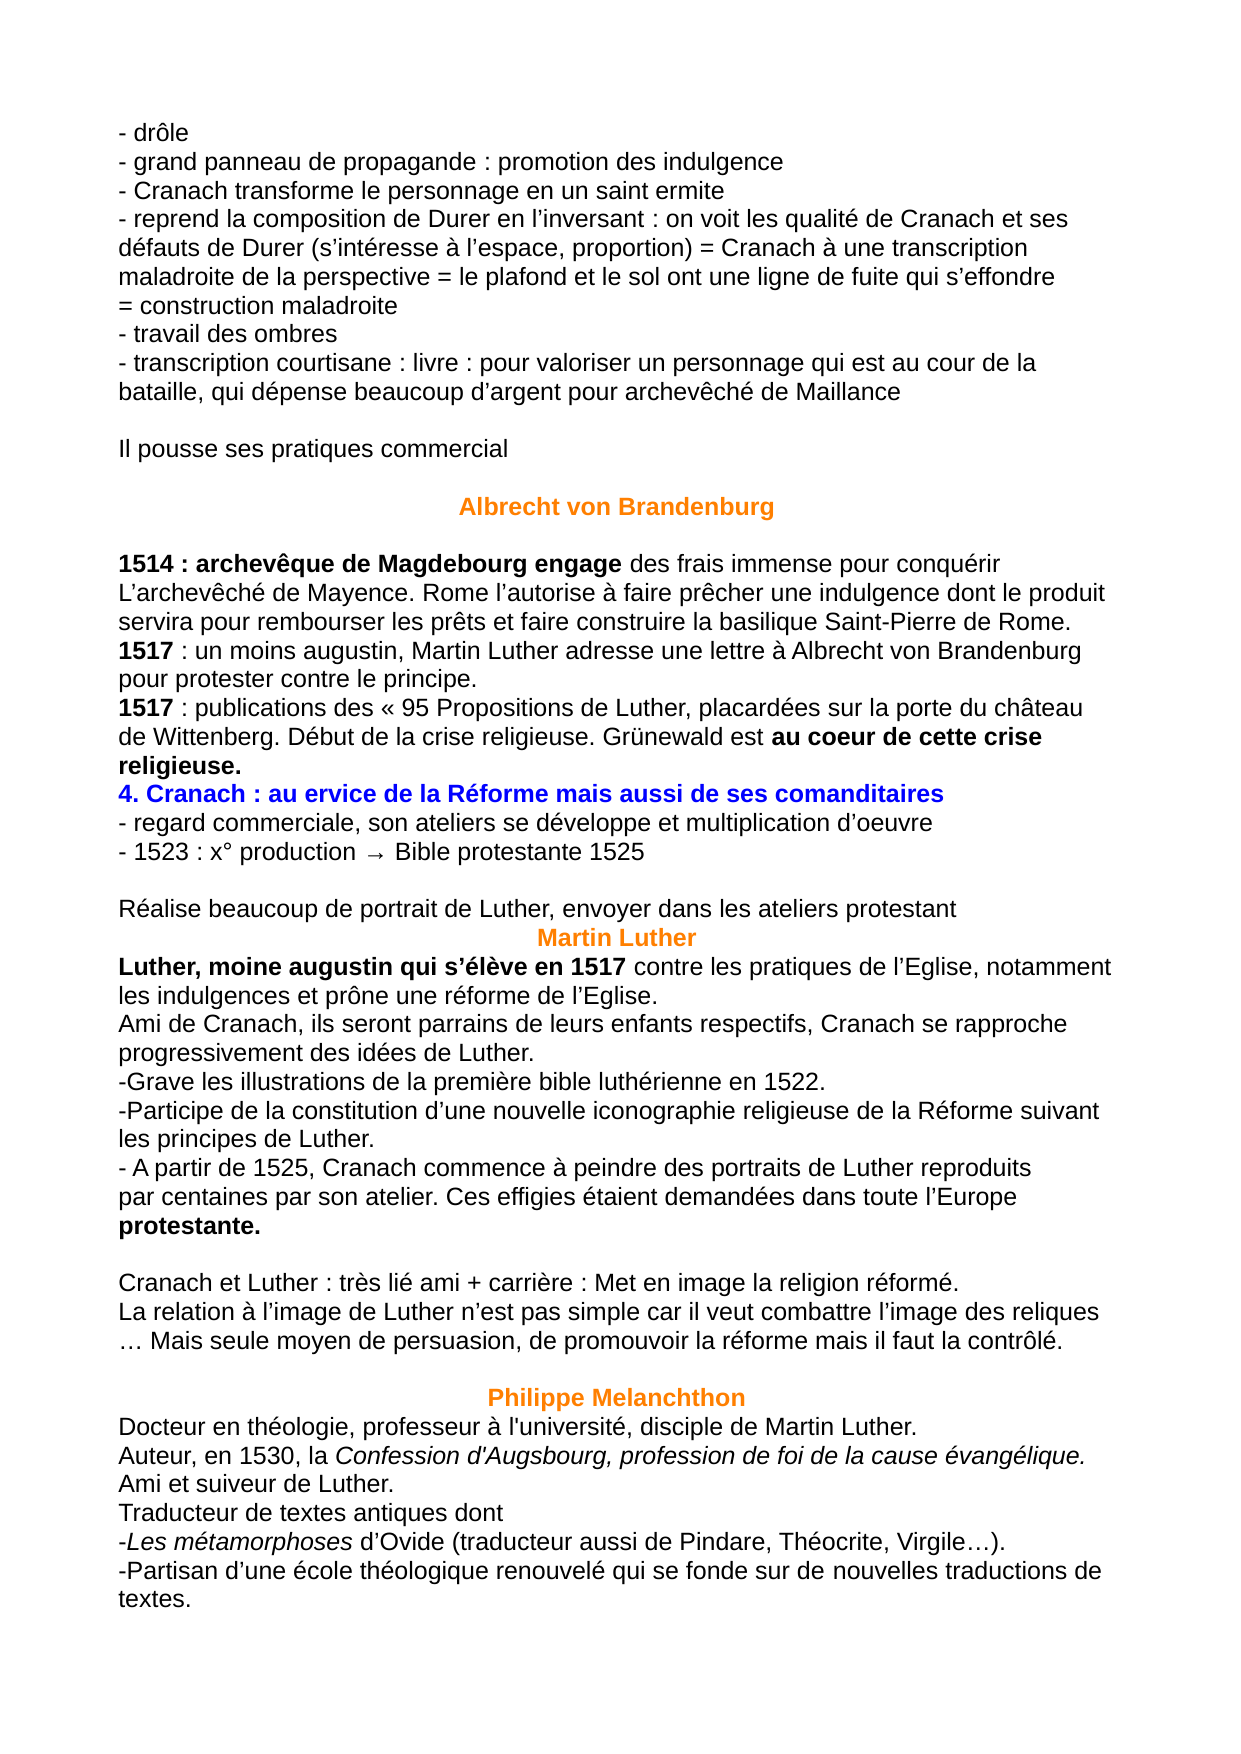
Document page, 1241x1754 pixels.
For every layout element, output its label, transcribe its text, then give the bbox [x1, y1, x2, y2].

text - Cranach transforme le personnage en un saint ermite [118, 176, 1122, 204]
text 1517 : un moins augustin, Martin Luther adresse une lettre à Albrecht von Brandenburg pour protester contre le principe. [118, 636, 1122, 693]
text = construction maladroite [118, 291, 1122, 319]
text Réalise beaucoup de portrait de Luther, envoyer dans les ateliers protestant [118, 894, 1122, 923]
text 1514 : archevêque de Magdebourg engage des frais immense pour conquérir [118, 549, 1122, 578]
text -Partisan d’une école théologique renouvelé qui se fonde sur de nouvelles traductions de textes. [118, 1556, 1122, 1613]
text Albrecht von Brandenburg [118, 492, 1122, 521]
text Luther, moine augustin qui s’élève en 1517 contre les pratiques de l’Eglise, notamment [118, 952, 1122, 981]
text par centaines par son atelier. Ces effigies étaient demandées dans toute l’Europe protestante. [118, 1182, 1122, 1239]
text Docteur en théologie, professeur à l'université, disciple de Martin Luther. [118, 1412, 1122, 1441]
text de Wittenberg. Début de la crise religieuse. Grünewald est au coeur de cette crise religieuse. [118, 722, 1122, 779]
text L’archevêché de Mayence. Rome l’autorise à faire prêcher une indulgence dont le produit servira pour rembourser les prêts et faire construire la basilique Saint-Pierre de Rome. [118, 578, 1122, 636]
text Ami de Cranach, ils seront parrains de leurs enfants respectifs, Cranach se rapproche [118, 1009, 1122, 1038]
text 4. Cranach : au ervice de la Réforme mais aussi de ses comanditaires [118, 779, 1122, 808]
text - grand panneau de propagande : promotion des indulgence [118, 147, 1122, 176]
text - transcription courtisane : livre : pour valoriser un personnage qui est au cour de la bataille, qui dépense beaucoup d’argent pour archevêché de Maillance [118, 348, 1122, 406]
text - A partir de 1525, Cranach commence à peindre des portraits de Luther reproduits [118, 1153, 1122, 1182]
text -Les métamorphoses d’Ovide (traducteur aussi de Pindare, Théocrite, Virgile…). [118, 1527, 1122, 1556]
text Il pousse ses pratiques commercial [118, 434, 1122, 463]
text La relation à l’image de Luther n’est pas simple car il veut combattre l’image des reliques … Mais seule moyen de persuasion, de promouvoir la réforme mais il faut la contrôlé. [118, 1297, 1122, 1354]
text progressivement des idées de Luther. [118, 1038, 1122, 1067]
text Martin Luther [118, 923, 1122, 952]
text 1517 : publications des « 95 Propositions de Luther, placardées sur la porte du château [118, 693, 1122, 722]
text Ami et suiveur de Luther. [118, 1469, 1122, 1498]
text - regard commerciale, son ateliers se développe et multiplication d’oeuvre [118, 808, 1122, 837]
text - travail des ombres [118, 319, 1122, 348]
text -Grave les illustrations de la première bible luthérienne en 1522. [118, 1067, 1122, 1096]
text Cranach et Luther : très lié ami + carrière : Met en image la religion réformé. [118, 1268, 1122, 1297]
text - reprend la composition de Durer en l’inversant : on voit les qualité de Cranach et ses défauts de Durer (s’intéresse à l’espace, proportion) = Cranach à une transcription maladroite de la perspective = le plafond et le sol ont une ligne de fuite qui s’effondre [118, 204, 1122, 291]
text - drôle [118, 118, 1122, 147]
text Auteur, en 1530, la Confession d'Augsbourg, profession de foi de la cause évangélique. [118, 1441, 1122, 1469]
text -Participe de la constitution d’une nouvelle iconographie religieuse de la Réforme suivant les principes de Luther. [118, 1096, 1122, 1153]
text Traducteur de textes antiques dont [118, 1498, 1122, 1527]
text les indulgences et prône une réforme de l’Eglise. [118, 981, 1122, 1009]
text Philippe Melanchthon [118, 1383, 1122, 1412]
text - 1523 : x° production → Bible protestante 1525 [118, 837, 1122, 866]
